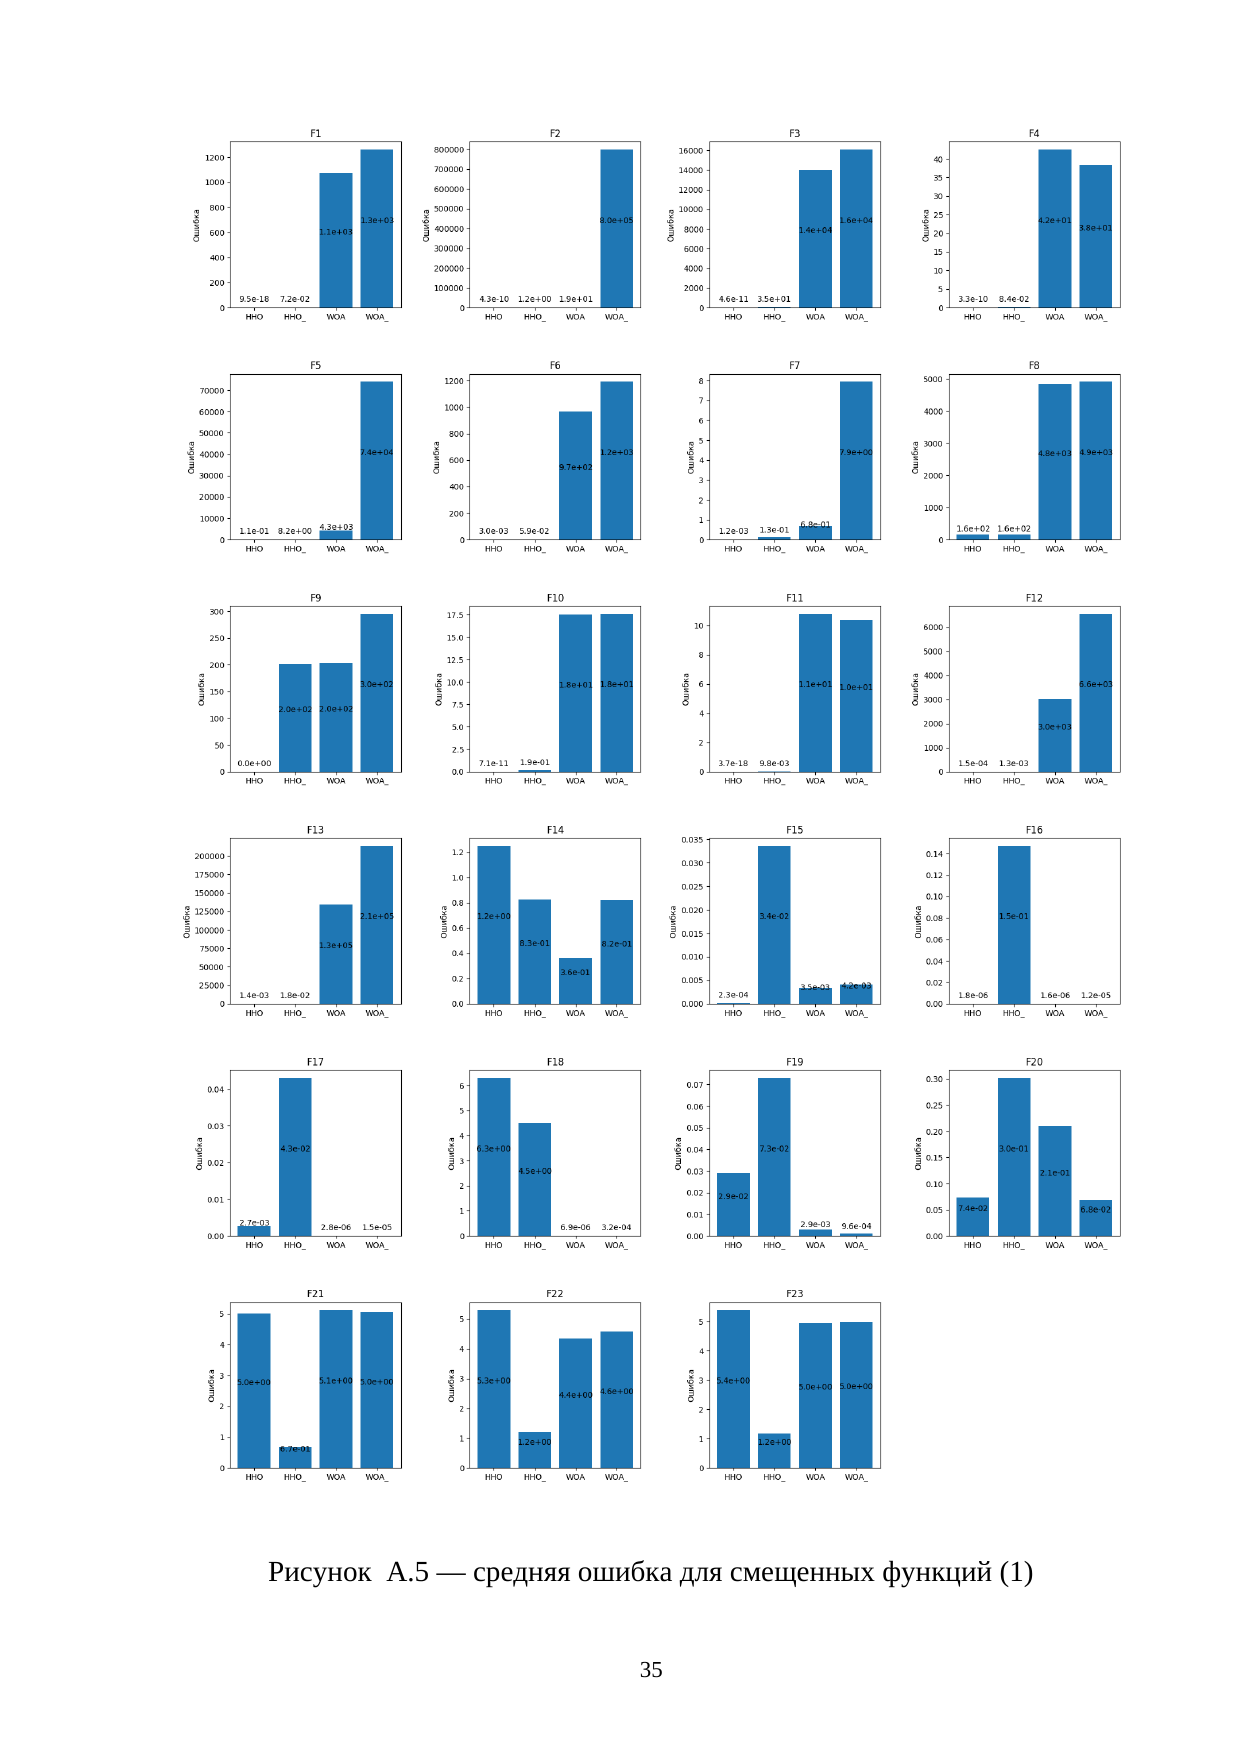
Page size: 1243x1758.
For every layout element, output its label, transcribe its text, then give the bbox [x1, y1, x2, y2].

text Рисунок А.5 — средняя ошибка для смещенных функций (1) [177, 1554, 1124, 1588]
picture [177, 123, 1125, 1487]
